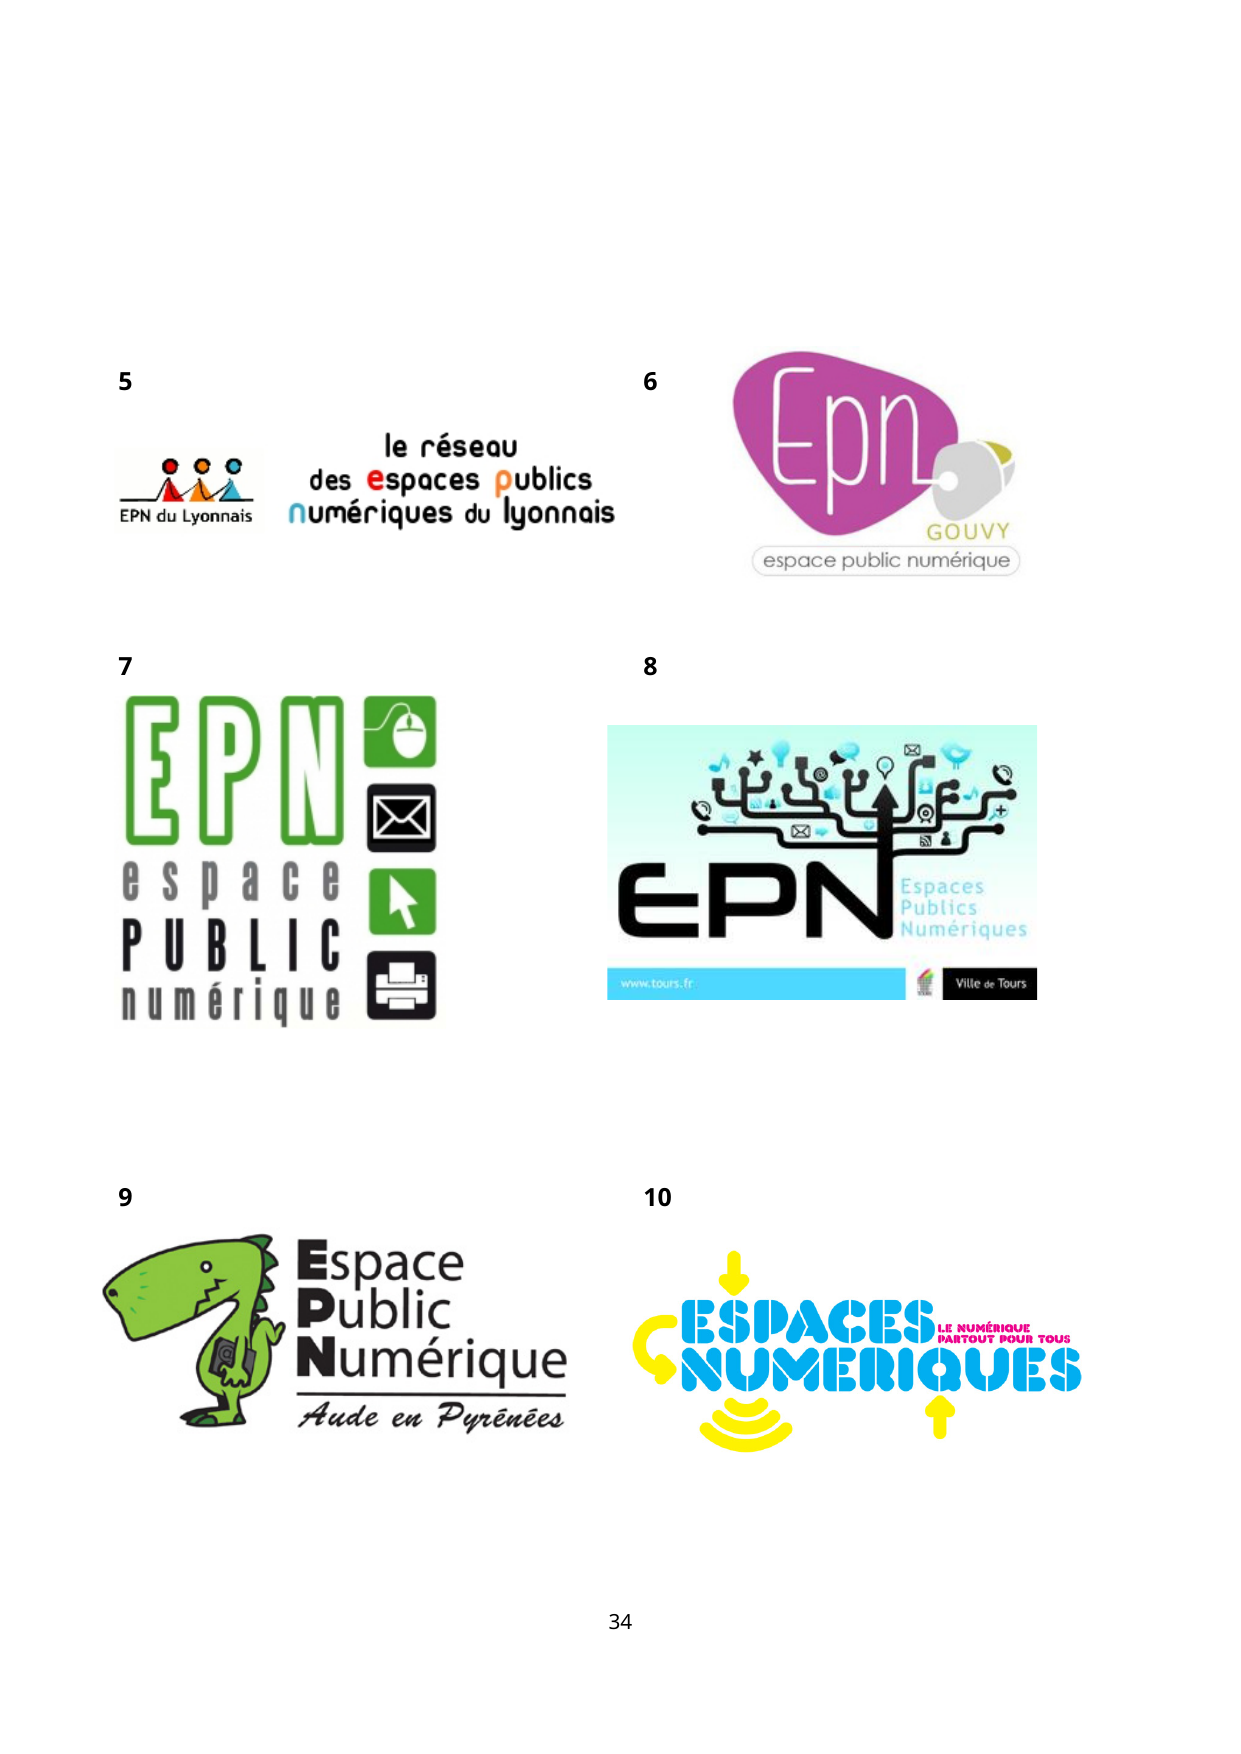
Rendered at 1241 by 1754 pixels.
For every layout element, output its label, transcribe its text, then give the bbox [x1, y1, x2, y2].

text 9 10 [118, 1180, 1122, 1214]
text 5 6 [118, 363, 726, 397]
picture [614, 1218, 1101, 1502]
picture [114, 410, 625, 542]
picture [113, 695, 447, 1029]
text 7 8 [118, 649, 1122, 683]
picture [607, 725, 1038, 1000]
picture [84, 1218, 595, 1444]
picture [726, 346, 1027, 583]
text [1027, 363, 1122, 397]
